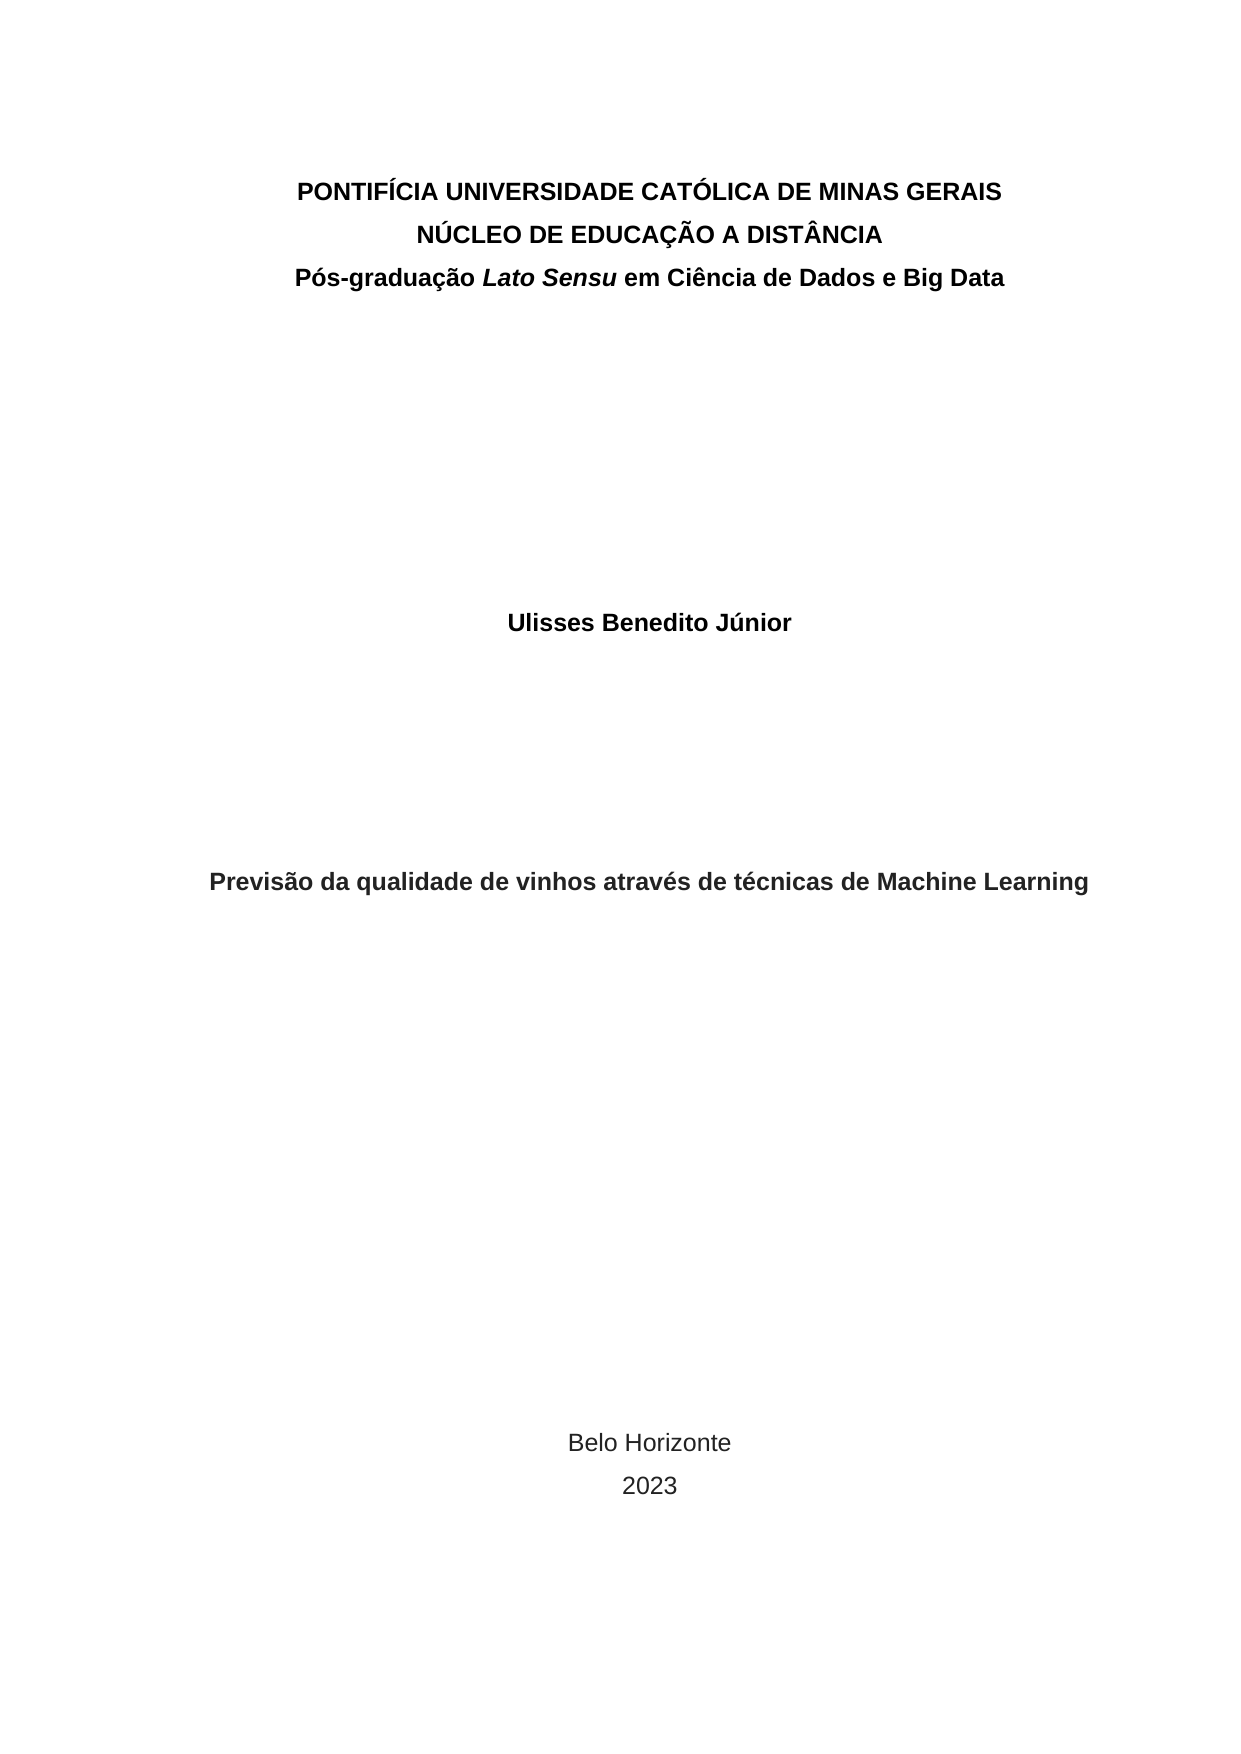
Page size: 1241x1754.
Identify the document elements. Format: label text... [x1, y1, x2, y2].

text PONTIFÍCIA UNIVERSIDADE CATÓLICA DE MINAS GERAIS NÚCLEO DE EDUCAÇÃO A DISTÂNCIA [177, 177, 1122, 249]
text Ulisses Benedito Júnior [177, 608, 1122, 637]
text 2023 [177, 1471, 1122, 1500]
text Belo Horizonte [177, 1428, 1122, 1457]
text Previsão da qualidade de vinhos através de técnicas de Machine Learning [177, 867, 1122, 896]
text Pós-graduação Lato Sensu em Ciência de Dados e Big Data [177, 263, 1122, 292]
